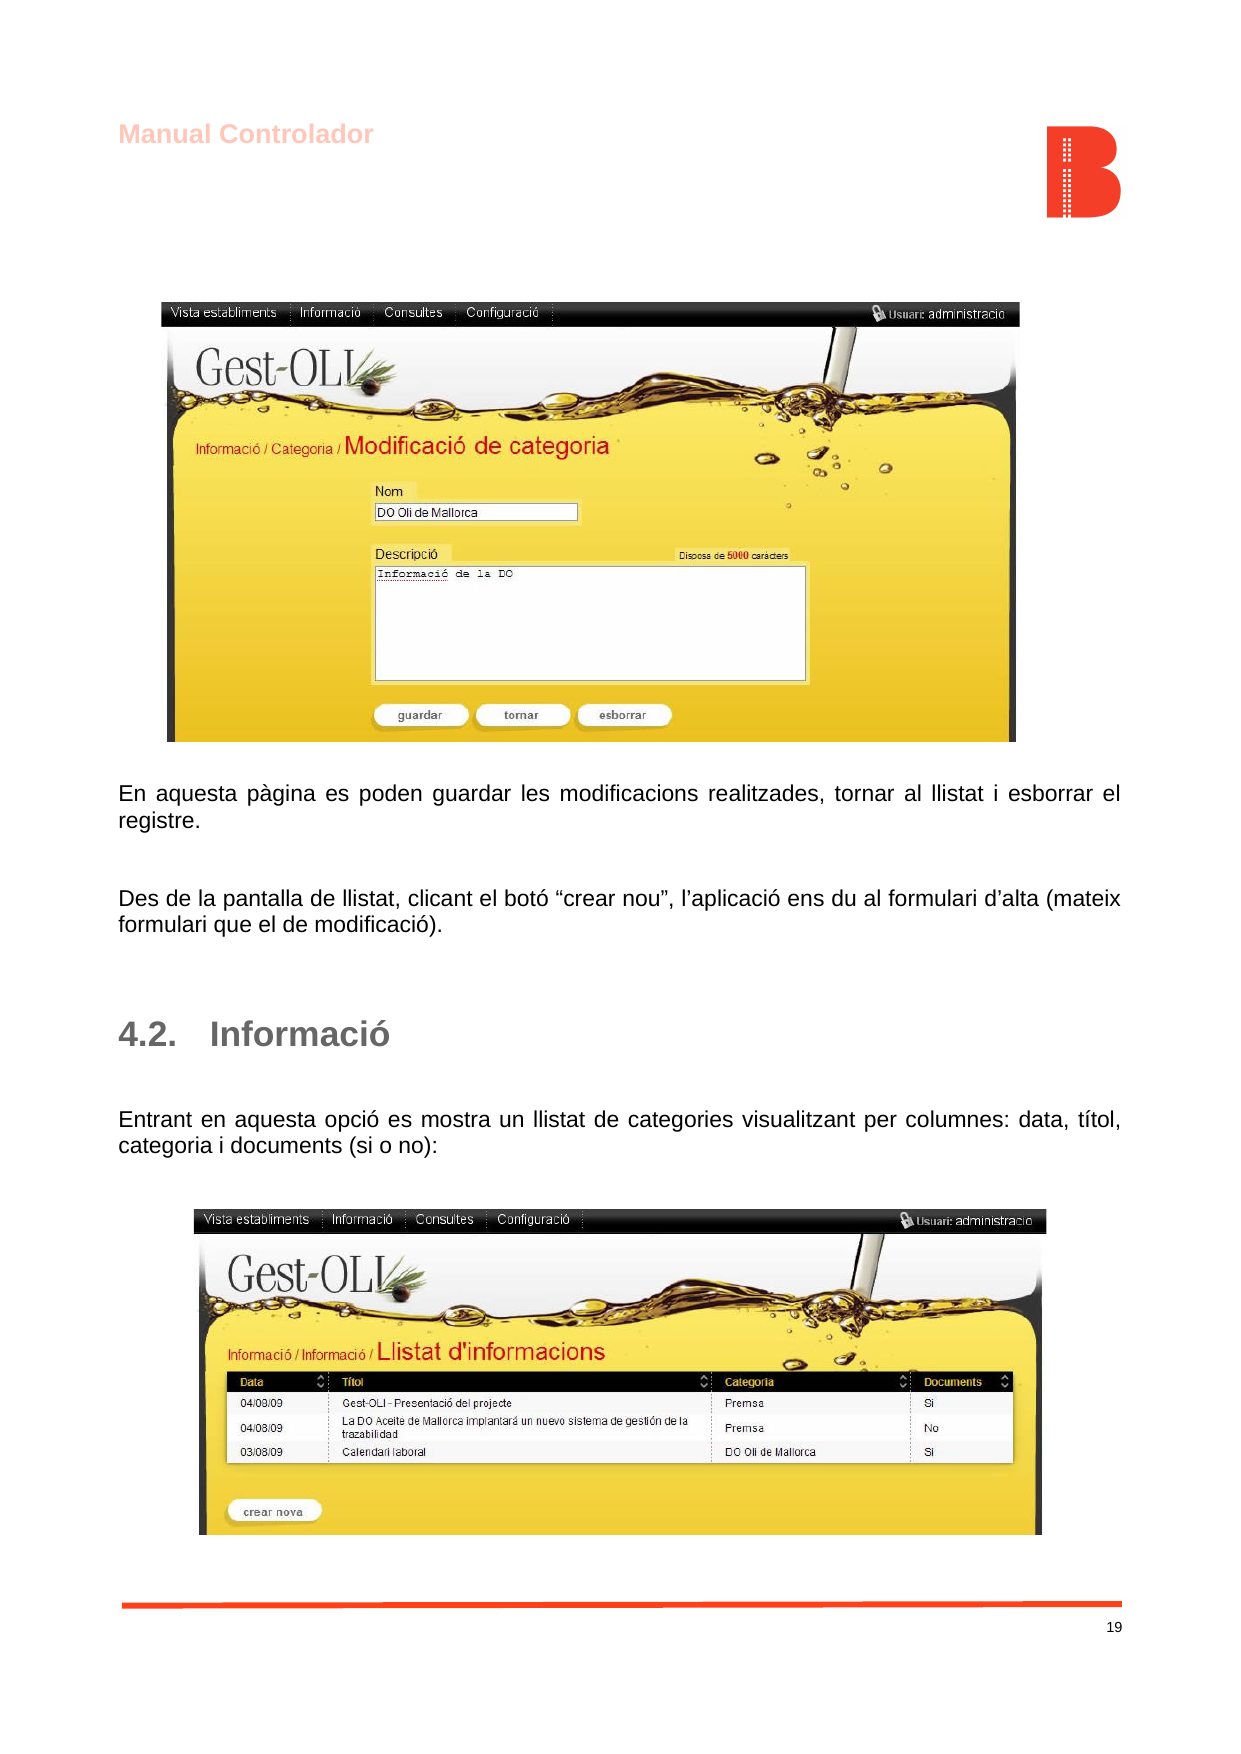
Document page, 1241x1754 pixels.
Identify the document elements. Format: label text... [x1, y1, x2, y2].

picture [193, 1209, 1047, 1535]
text Des de la pantalla de llistat, clicant el botó “crear nou”, l’aplicació ens du al formulari d’alta (mateix formulari que el de modificació). [118, 884, 1122, 937]
picture [161, 302, 1020, 742]
subtitle Informació [118, 1013, 1122, 1054]
picture [1036, 124, 1130, 221]
text Entrant en aquesta opció es mostra un llistat de categories visualitzant per columnes: data, títol, categoria i documents (si o no): [118, 1106, 1122, 1158]
text En aquesta pàgina es poden guardar les modificacions realitzades, tornar al llistat i esborrar el registre. [118, 780, 1122, 833]
